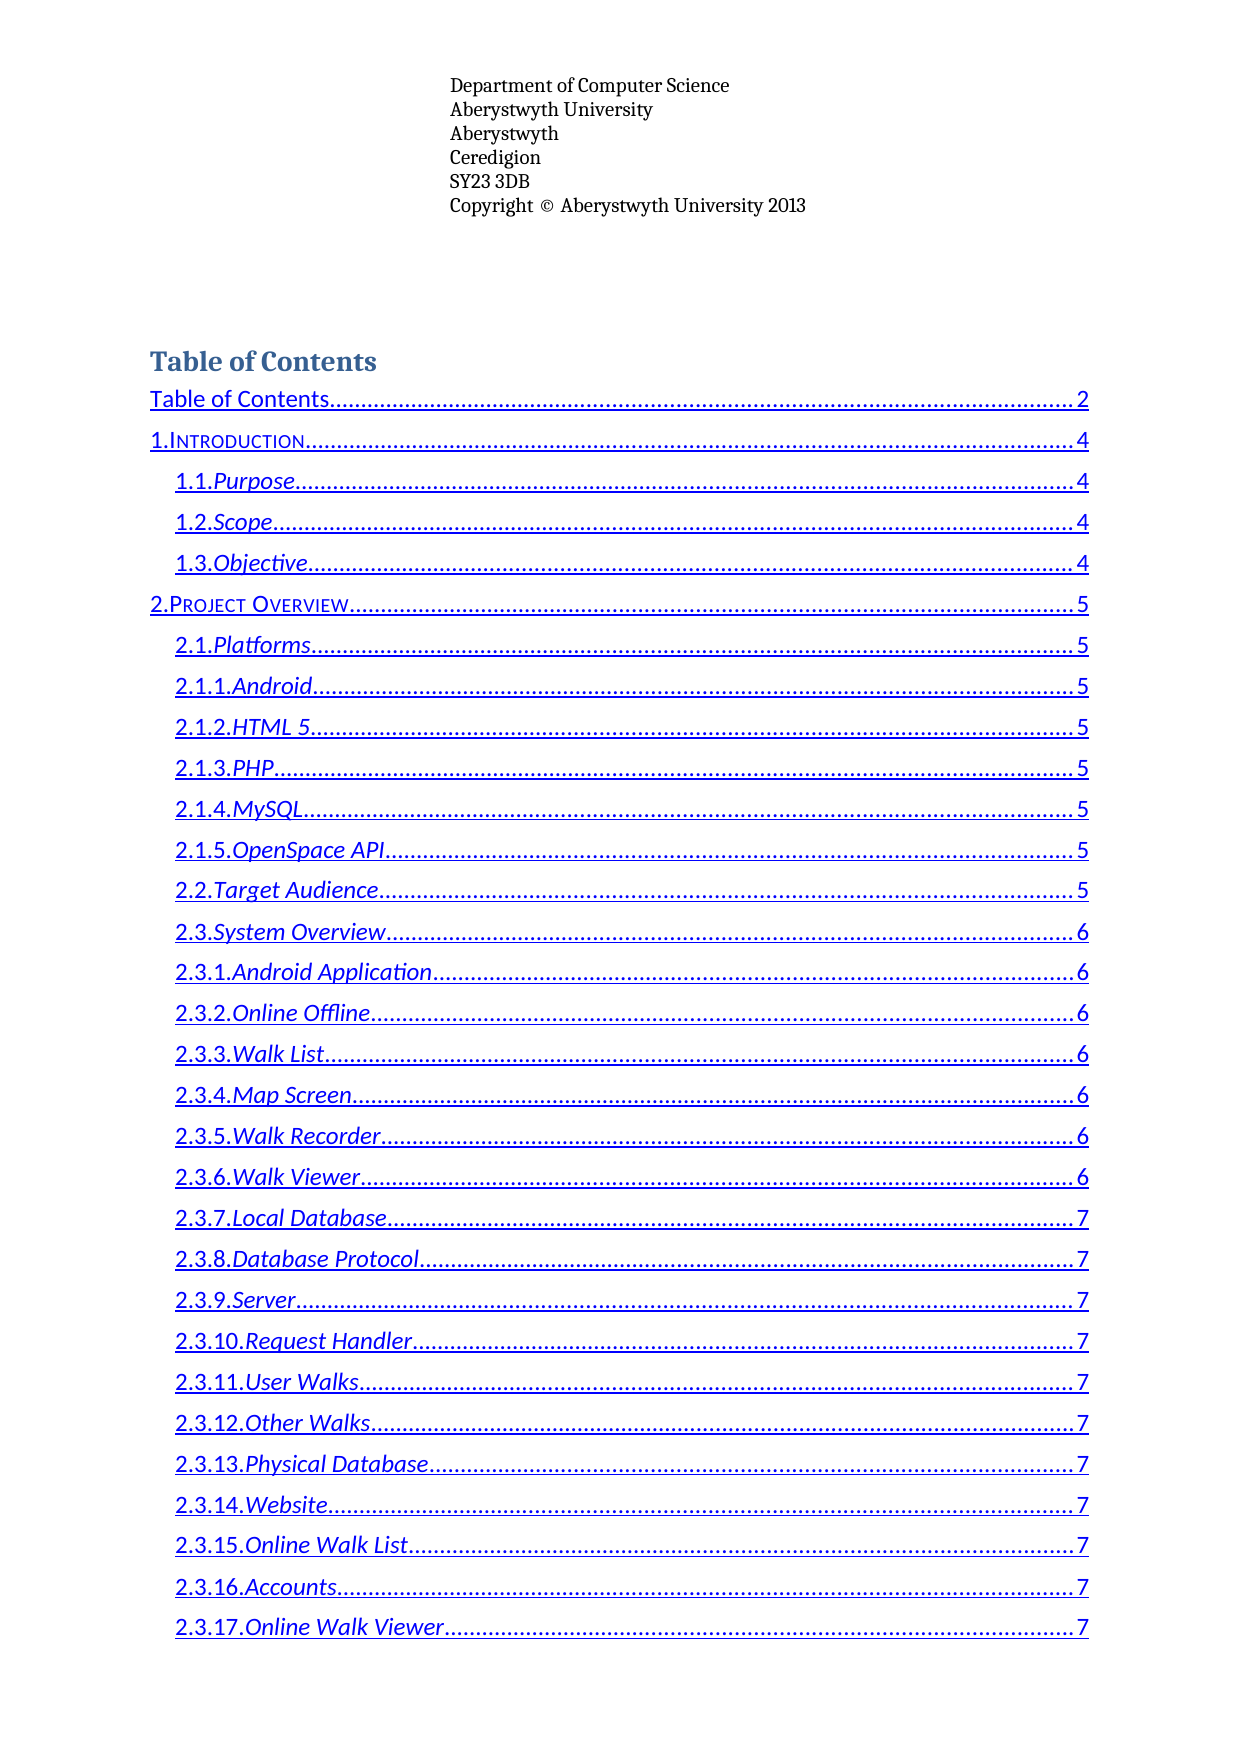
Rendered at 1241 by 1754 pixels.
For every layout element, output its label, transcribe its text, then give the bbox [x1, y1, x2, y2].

text Copyright © Aberystwyth University 2013 [375, 193, 1090, 217]
text SY23 3DB [450, 169, 1090, 193]
text 2.3.3. Walk List 6 [175, 1038, 1090, 1069]
text 2. Project Overview 5 [150, 588, 1090, 619]
text 2.1.3. PHP 5 [175, 752, 1090, 782]
text 2.1.5. OpenSpace API 5 [175, 834, 1090, 864]
text 2.3.15. Online Walk List 7 [175, 1530, 1090, 1560]
text 2.3.2. Online Offline 6 [175, 997, 1090, 1028]
text 2.3.6. Walk Viewer 6 [175, 1161, 1090, 1192]
text 2.3.11. User Walks 7 [175, 1366, 1090, 1396]
text 2.1.1. Android 5 [175, 670, 1090, 701]
text 2.3.8. Database Protocol 7 [175, 1243, 1090, 1274]
text 1. Introduction 4 [150, 424, 1090, 455]
text 2.3.12. Other Walks 7 [175, 1407, 1090, 1437]
text 2.3.7. Local Database 7 [175, 1202, 1090, 1233]
text 2.3.13. Physical Database 7 [175, 1448, 1090, 1478]
text Ceredigion [450, 146, 1090, 169]
text Department of Computer Science [450, 74, 1090, 98]
text 2.3.16. Accounts 7 [175, 1571, 1090, 1601]
text 2.3.10. Request Handler 7 [175, 1325, 1090, 1356]
text 1.3. Objective 4 [175, 547, 1090, 578]
text 2.3.14. Website 7 [175, 1489, 1090, 1519]
text 2.3. System Overview 6 [175, 916, 1090, 946]
text 2.1. Platforms 5 [175, 629, 1090, 659]
text 2.3.17. Online Walk Viewer 7 [175, 1612, 1090, 1642]
text 2.1.4. MySQL 5 [175, 793, 1090, 823]
text 1.2. Scope 4 [175, 506, 1090, 537]
text 2.3.1. Android Application 6 [175, 957, 1090, 987]
text 2.1.2. HTML 5 5 [175, 711, 1090, 741]
text 1.1. Purpose 4 [175, 465, 1090, 496]
text Aberystwyth University [450, 98, 1090, 122]
text 2.3.4. Map Screen 6 [175, 1079, 1090, 1110]
subtitle Table of Contents [150, 345, 1090, 378]
text 2.3.9. Server 7 [175, 1284, 1090, 1314]
text 2.2. Target Audience 5 [175, 875, 1090, 905]
text Aberystwyth [450, 122, 1090, 146]
text Table of Contents 2 [150, 383, 1090, 414]
text 2.3.5. Walk Recorder 6 [175, 1120, 1090, 1151]
